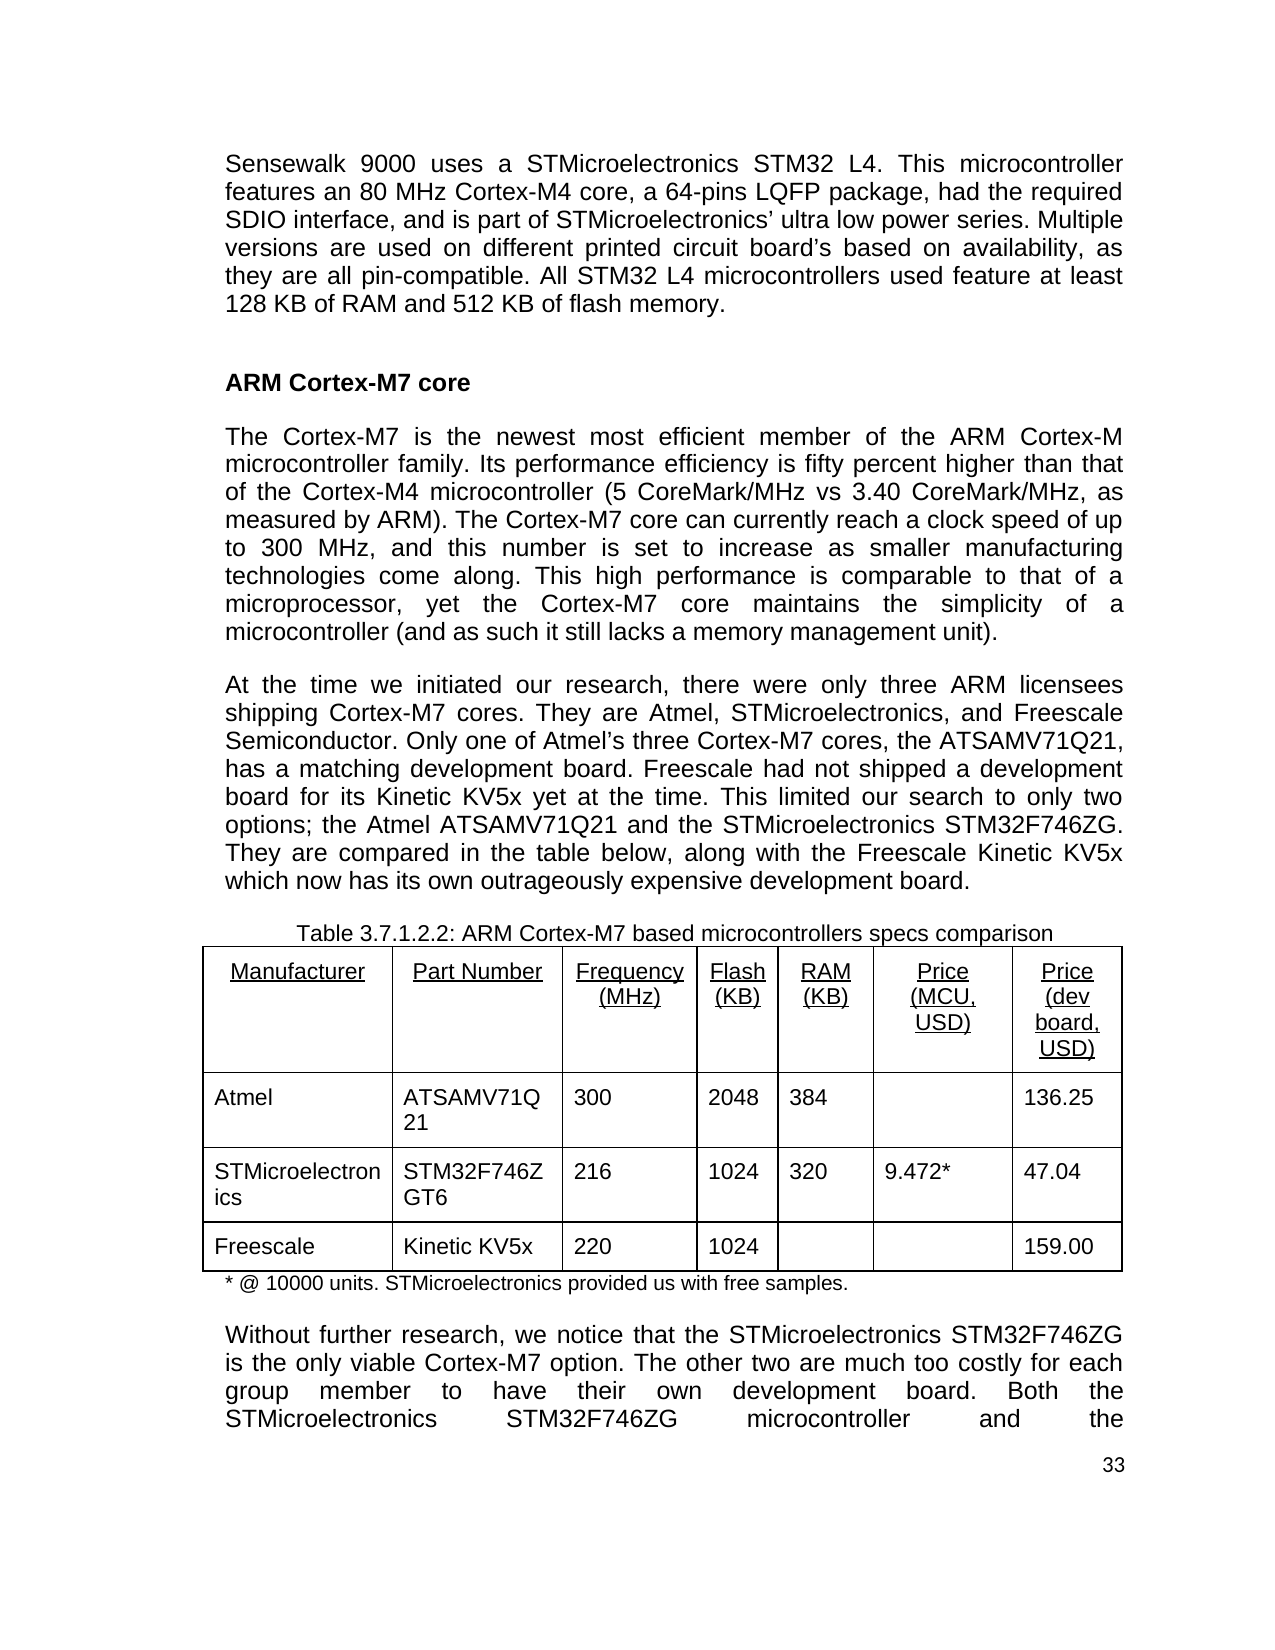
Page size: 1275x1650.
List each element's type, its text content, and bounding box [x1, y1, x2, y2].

table_header Price (dev board, USD) [1013, 947, 1121, 1072]
table_cell [874, 1223, 1012, 1270]
table_cell 320 [779, 1148, 873, 1221]
table_cell 220 [563, 1223, 696, 1270]
table_cell 1024 [698, 1148, 777, 1221]
table_cell 9.472* [874, 1148, 1012, 1221]
table_cell 300 [563, 1073, 696, 1146]
table_cell 47.04 [1013, 1148, 1121, 1221]
table_cell 1024 [698, 1223, 777, 1270]
table_header Manufacturer [204, 947, 392, 1072]
table_cell ATSAMV71Q21 [393, 1073, 562, 1146]
table_header RAM (KB) [779, 947, 873, 1072]
text Sensewalk 9000 uses a STMicroelectronics STM32 L4. This microcontroller features an 80 MHz Cortex-M4 core, a 64-pins LQFP package, had the required SDIO interface, and is part of STMicroelectronics’ ultra low power series. Multiple versions are used on different printed circuit board’s based on availability, as they are all pin-compatible. All STM32 L4 microcontrollers used feature at least 128 KB of RAM and 512 KB of flash memory. [225, 150, 1125, 317]
table_cell Freescale [204, 1223, 392, 1270]
table_cell [874, 1073, 1012, 1146]
table_cell STMicroelectronics [204, 1148, 392, 1221]
table_cell 159.00 [1013, 1223, 1121, 1270]
table_cell 216 [563, 1148, 696, 1221]
table_header Flash (KB) [698, 947, 777, 1072]
table_cell [779, 1223, 873, 1270]
table_header Frequency (MHz) [563, 947, 696, 1072]
table_cell Atmel [204, 1073, 392, 1146]
table_cell Kinetic KV5x [393, 1223, 562, 1270]
table_cell STM32F746ZGT6 [393, 1148, 562, 1221]
table_cell 2048 [698, 1073, 777, 1146]
text ARM Cortex-M7 core [225, 369, 1125, 397]
text Without further research, we notice that the STMicroelectronics STM32F746ZG is the only viable Cortex-M7 option. The other two are much too costly for each group member to have their own development board. Both the STMicroelectronics STM32F746ZG microcontroller and the [225, 1321, 1125, 1432]
text Table 3.7.1.2.2: ARM Cortex-M7 based microcontrollers specs comparison [225, 920, 1125, 946]
table_cell 136.25 [1013, 1073, 1121, 1146]
text * @ 10000 units. STMicroelectronics provided us with free samples. [225, 1272, 1125, 1295]
text The Cortex-M7 is the newest most efficient member of the ARM Cortex-M microcontroller family. Its performance efficiency is fifty percent higher than that of the Cortex-M4 microcontroller (5 CoreMark/MHz vs 3.40 CoreMark/MHz, as measured by ARM). The Cortex-M7 core can currently reach a clock speed of up to 300 MHz, and this number is set to increase as smaller manufacturing technologies come along. This high performance is comparable to that of a microprocessor, yet the Cortex-M7 core maintains the simplicity of a microcontroller (and as such it still lacks a memory management unit). [225, 422, 1125, 646]
table_header Price (MCU, USD) [874, 947, 1012, 1072]
table_header Part Number [393, 947, 562, 1072]
text At the time we initiated our research, there were only three ARM licensees shipping Cortex-M7 cores. They are Atmel, STMicroelectronics, and Freescale Semiconductor. Only one of Atmel’s three Cortex-M7 cores, the ATSAMV71Q21, has a matching development board. Freescale had not shipped a development board for its Kinetic KV5x yet at the time. This limited our search to only two options; the Atmel ATSAMV71Q21 and the STMicroelectronics STM32F746ZG. They are compared in the table below, along with the Freescale Kinetic KV5x which now has its own outrageously expensive development board. [225, 671, 1125, 894]
table_cell 384 [779, 1073, 873, 1146]
